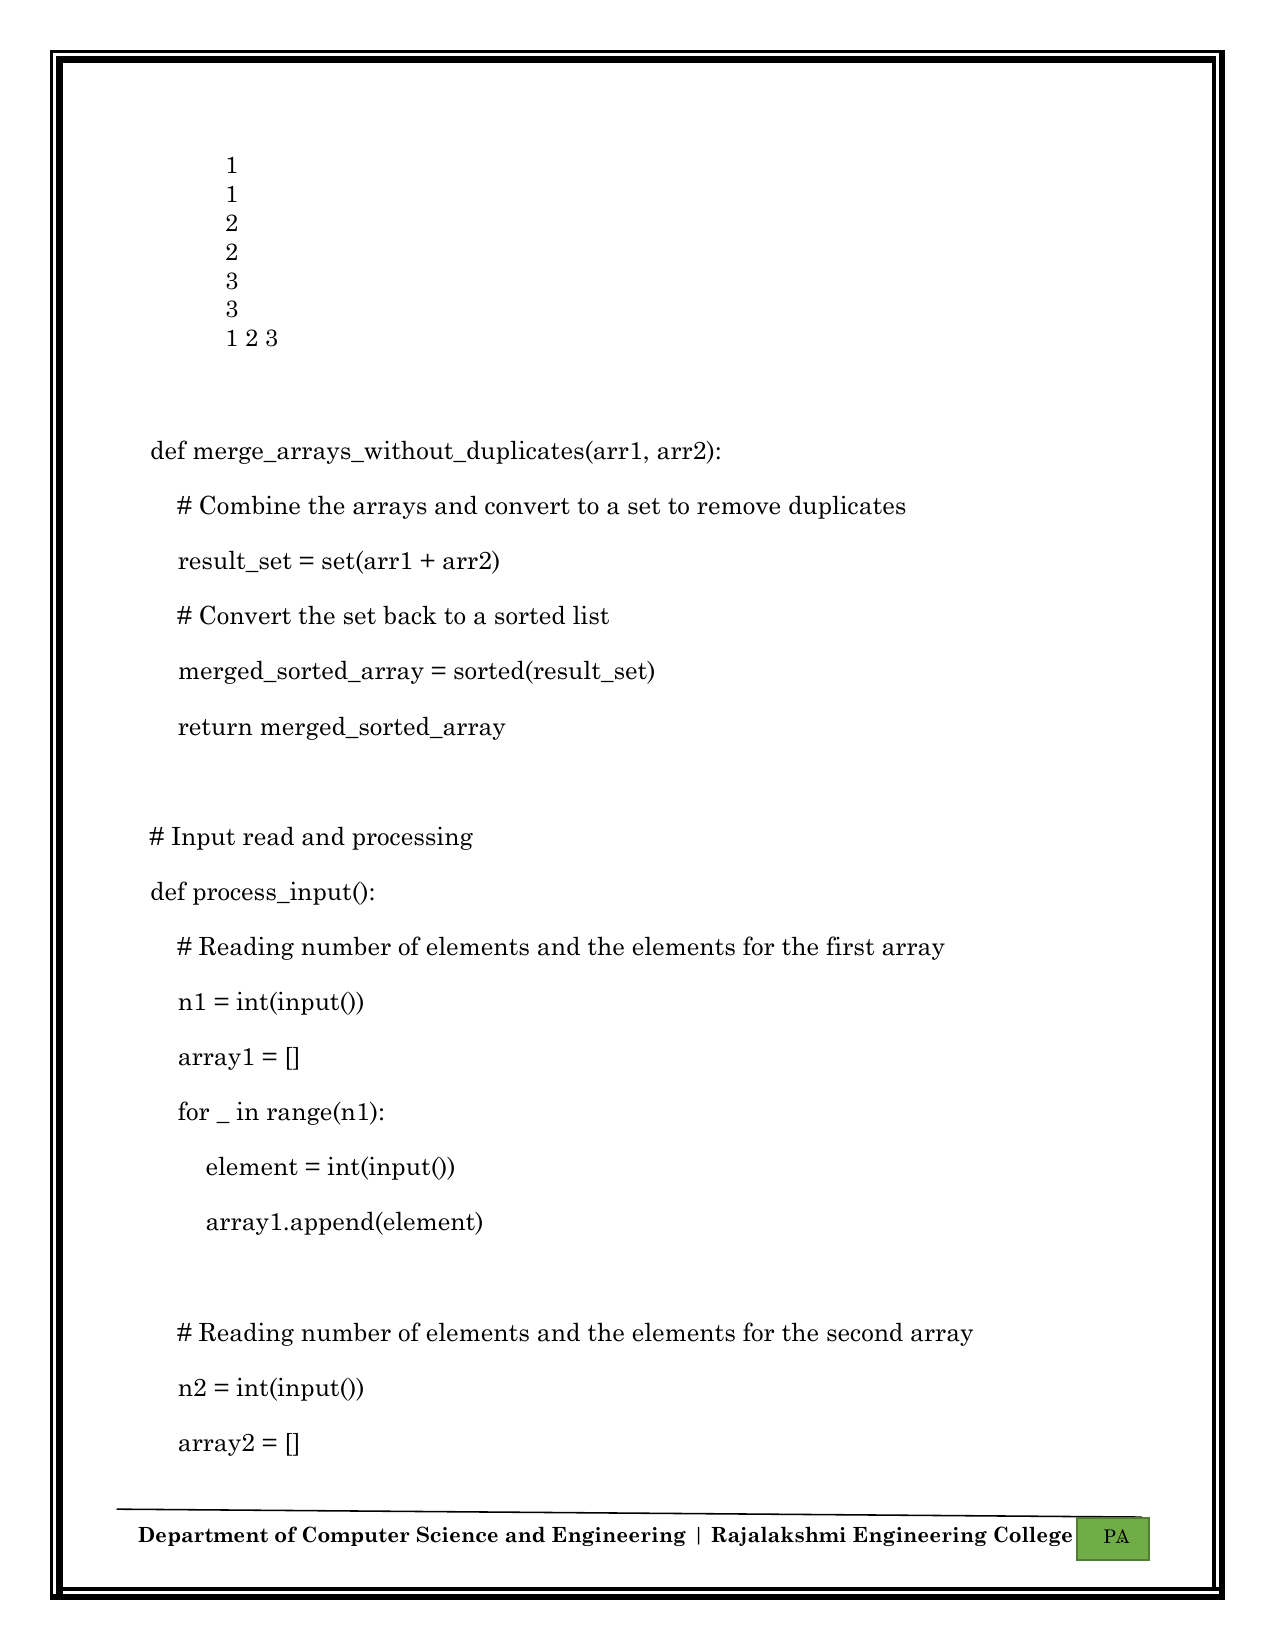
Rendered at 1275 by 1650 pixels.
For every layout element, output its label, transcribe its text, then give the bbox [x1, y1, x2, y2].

text n2 = int(input()) [150, 1371, 1125, 1402]
text # Input read and processing [150, 820, 1125, 851]
text 2 [225, 237, 1125, 265]
text 2 [225, 208, 1125, 237]
text result_set = set(arr1 + arr2) [150, 545, 1125, 575]
text for _ in range(n1): [150, 1096, 1125, 1126]
text n1 = int(input()) [150, 986, 1125, 1016]
text 1 2 3 [225, 323, 1125, 352]
text 1 [225, 179, 1125, 208]
text def process_input(): [150, 876, 1125, 906]
text # Combine the arrays and convert to a set to remove duplicates [150, 490, 1125, 520]
text # Convert the set back to a sorted list [150, 600, 1125, 630]
text 3 [225, 294, 1125, 323]
text element = int(input()) [150, 1151, 1125, 1181]
text 3 [225, 265, 1125, 294]
text return merged_sorted_array [150, 710, 1125, 740]
text merged_sorted_array = sorted(result_set) [150, 655, 1125, 685]
text 1 [225, 150, 1125, 179]
text array1 = [] [150, 1041, 1125, 1071]
text def merge_arrays_without_duplicates(arr1, arr2): [150, 435, 1125, 465]
text array2 = [] [150, 1427, 1125, 1457]
text # Reading number of elements and the elements for the second array [150, 1316, 1125, 1346]
text array1.append(element) [150, 1206, 1125, 1236]
text # Reading number of elements and the elements for the first array [150, 931, 1125, 961]
